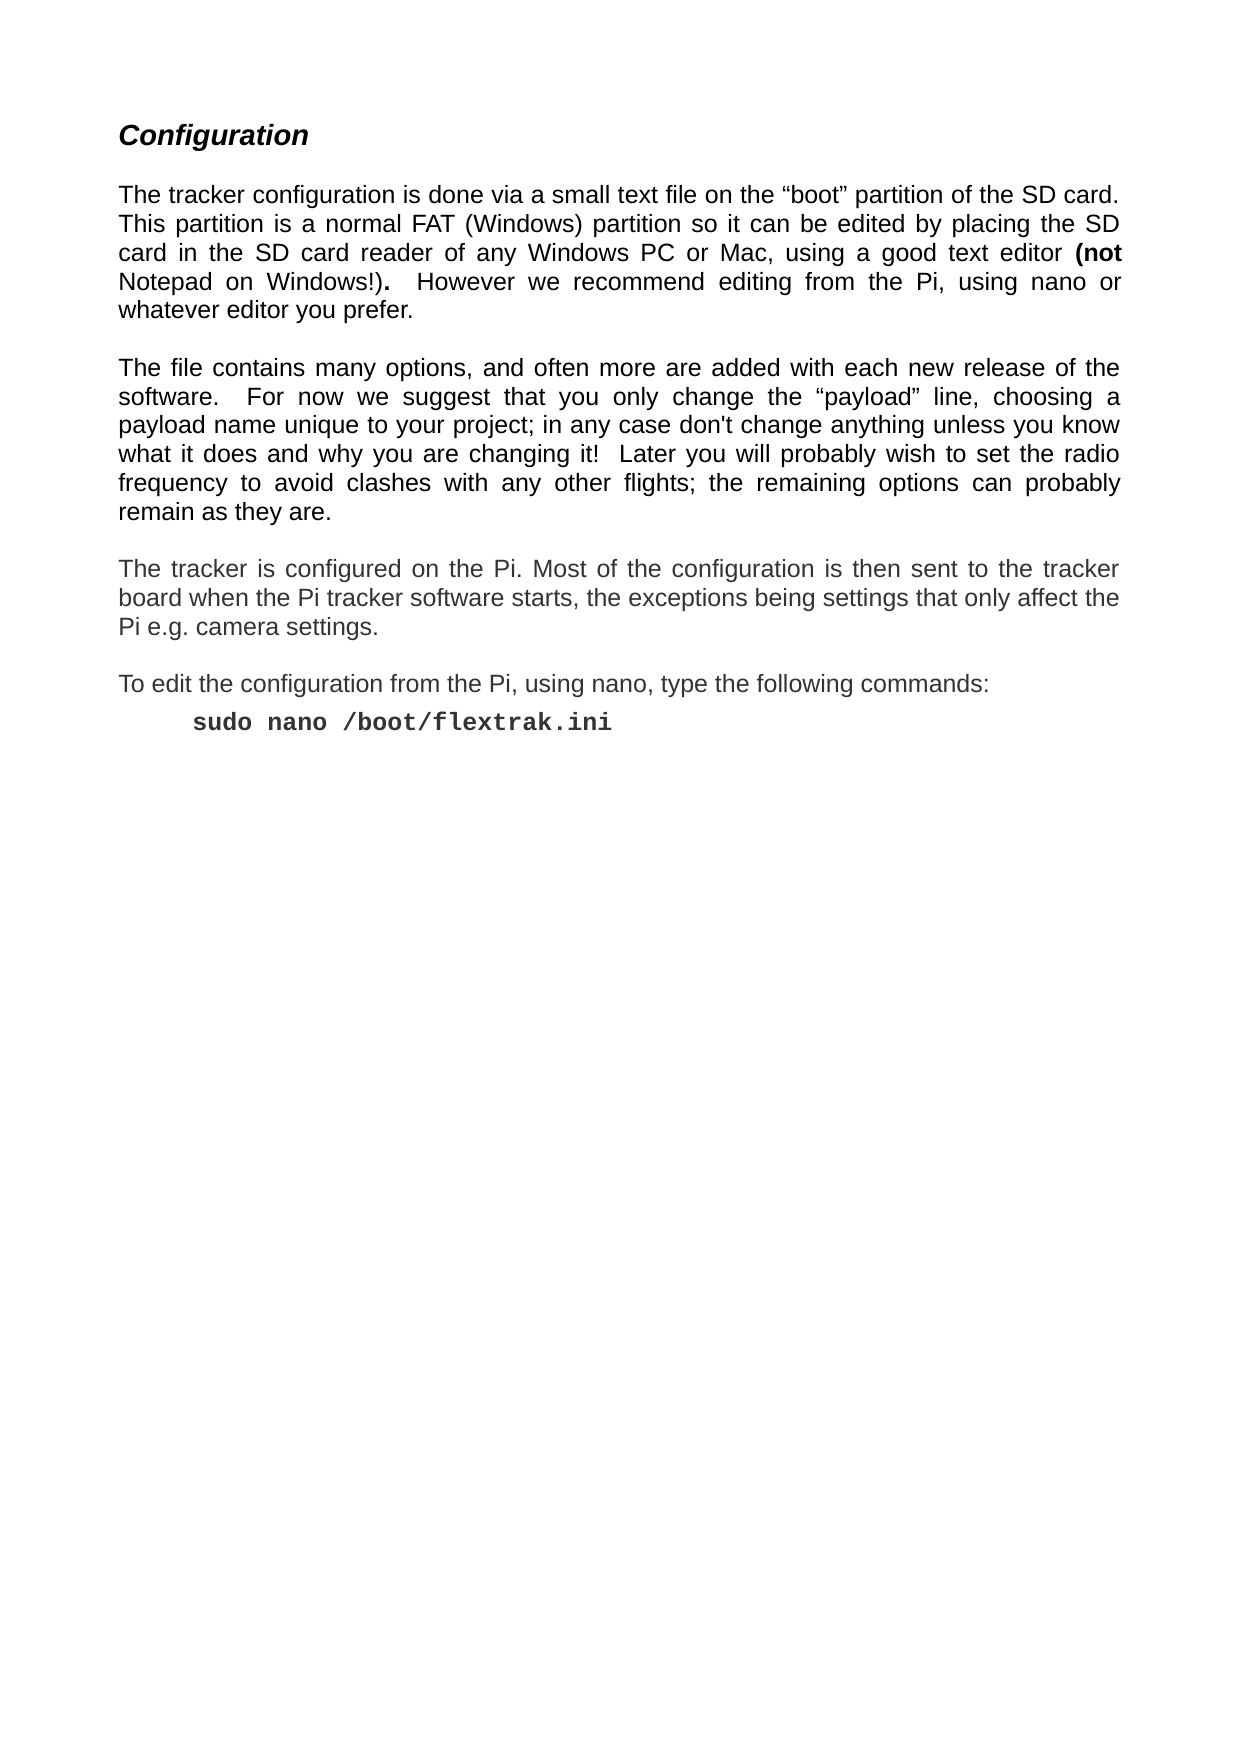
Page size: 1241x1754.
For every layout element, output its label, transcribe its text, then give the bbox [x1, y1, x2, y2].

text The file contains many options, and often more are added with each new release of the software. For now we suggest that you only change the “payload” line, choosing a payload name unique to your project; in any case don't change anything unless you know what it does and why you are changing it! Later you will probably wish to set the radio frequency to avoid clashes with any other flights; the remaining options can probably remain as they are. [118, 353, 1122, 525]
text The tracker is configured on the Pi. Most of the configuration is then sent to the tracker board when the Pi tracker software starts, the exceptions being settings that only affect the Pi e.g. camera settings. [118, 554, 1122, 640]
text The tracker configuration is done via a small text file on the “boot” partition of the SD card. This partition is a normal FAT (Windows) partition so it can be edited by placing the SD card in the SD card reader of any Windows PC or Mac, using a good text editor (not Notepad on Windows!). However we recommend editing from the Pi, using nano or whatever editor you prefer. [118, 180, 1122, 324]
subtitle Configuration [118, 118, 1122, 152]
text sudo nano /boot/flextrak.ini [192, 710, 1122, 738]
text To edit the configuration from the Pi, using nano, type the following commands: [118, 669, 1122, 698]
